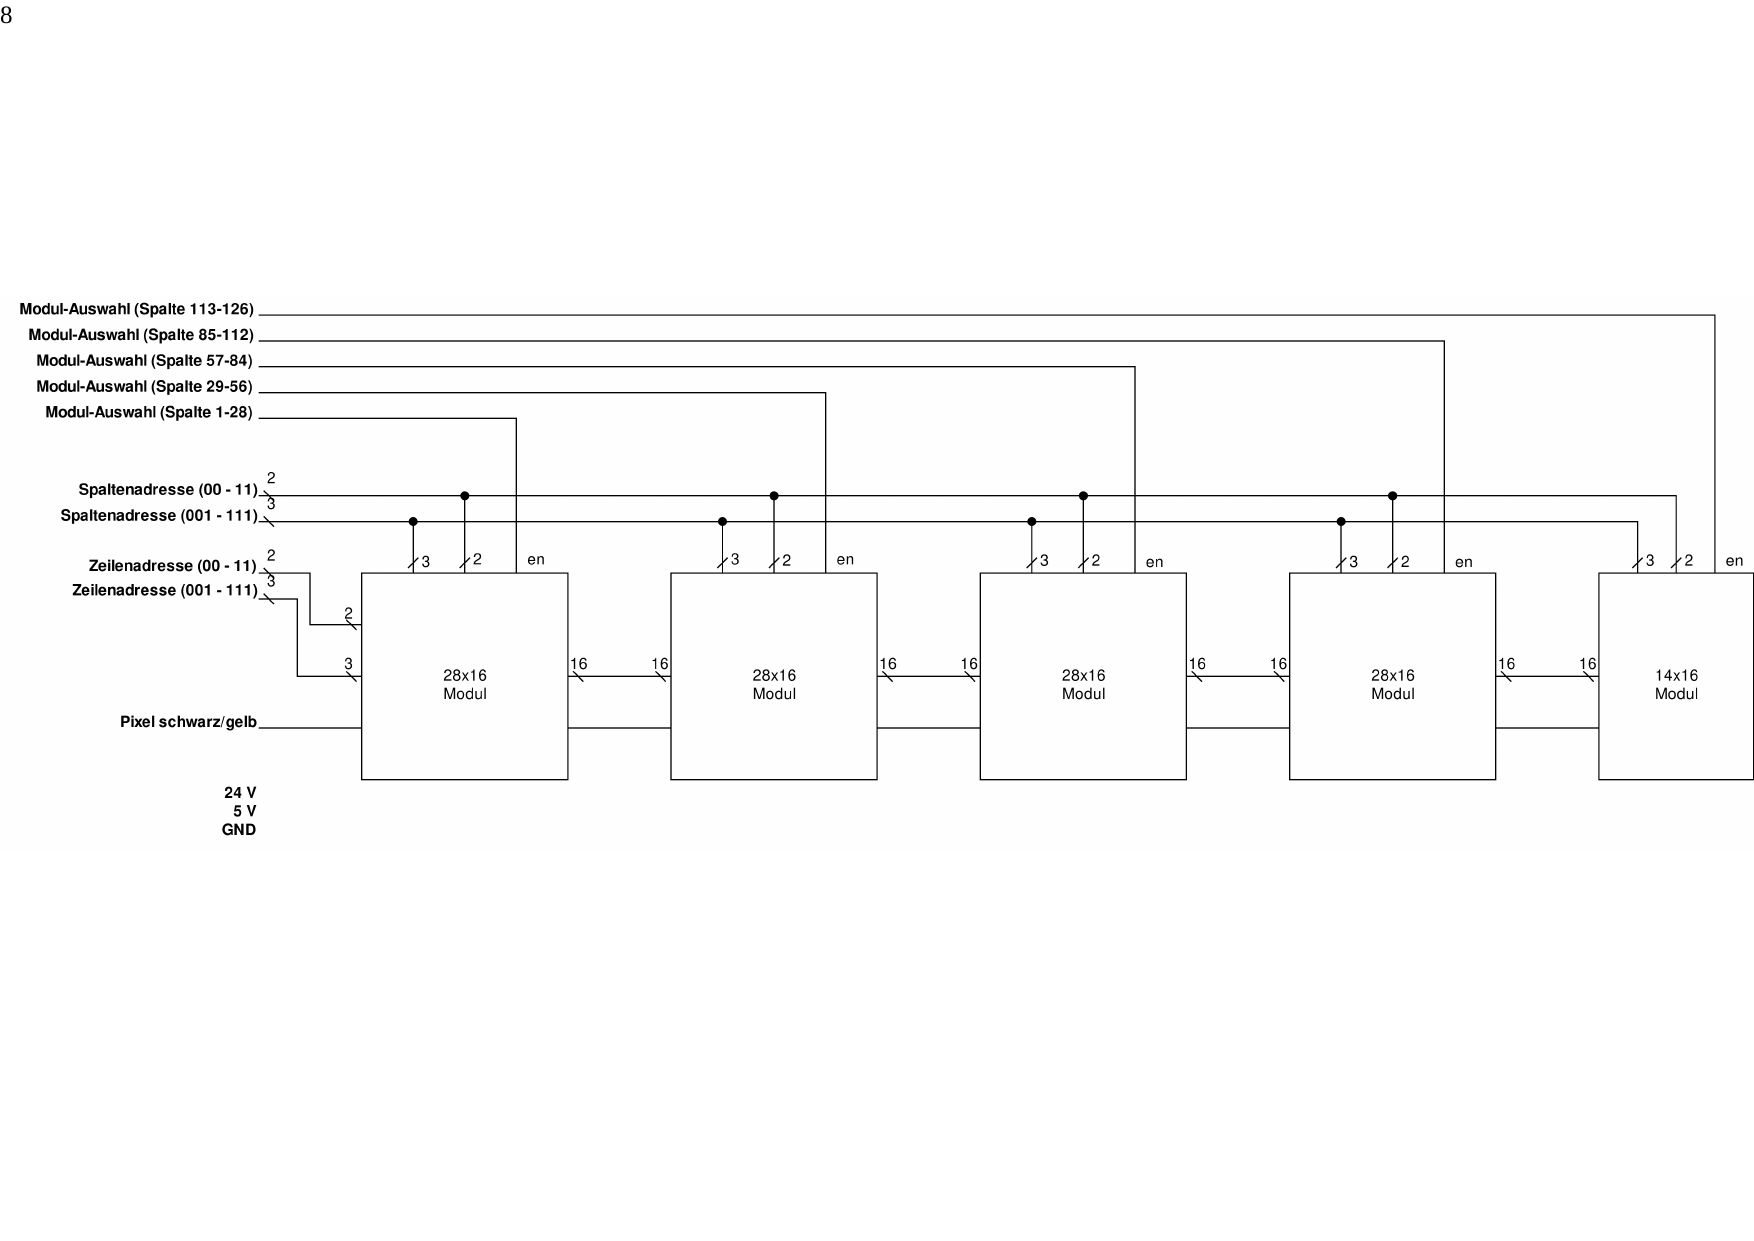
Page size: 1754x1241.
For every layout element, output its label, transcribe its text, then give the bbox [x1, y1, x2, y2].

picture [0, 295, 1754, 851]
text 8 [0, 0, 1754, 29]
